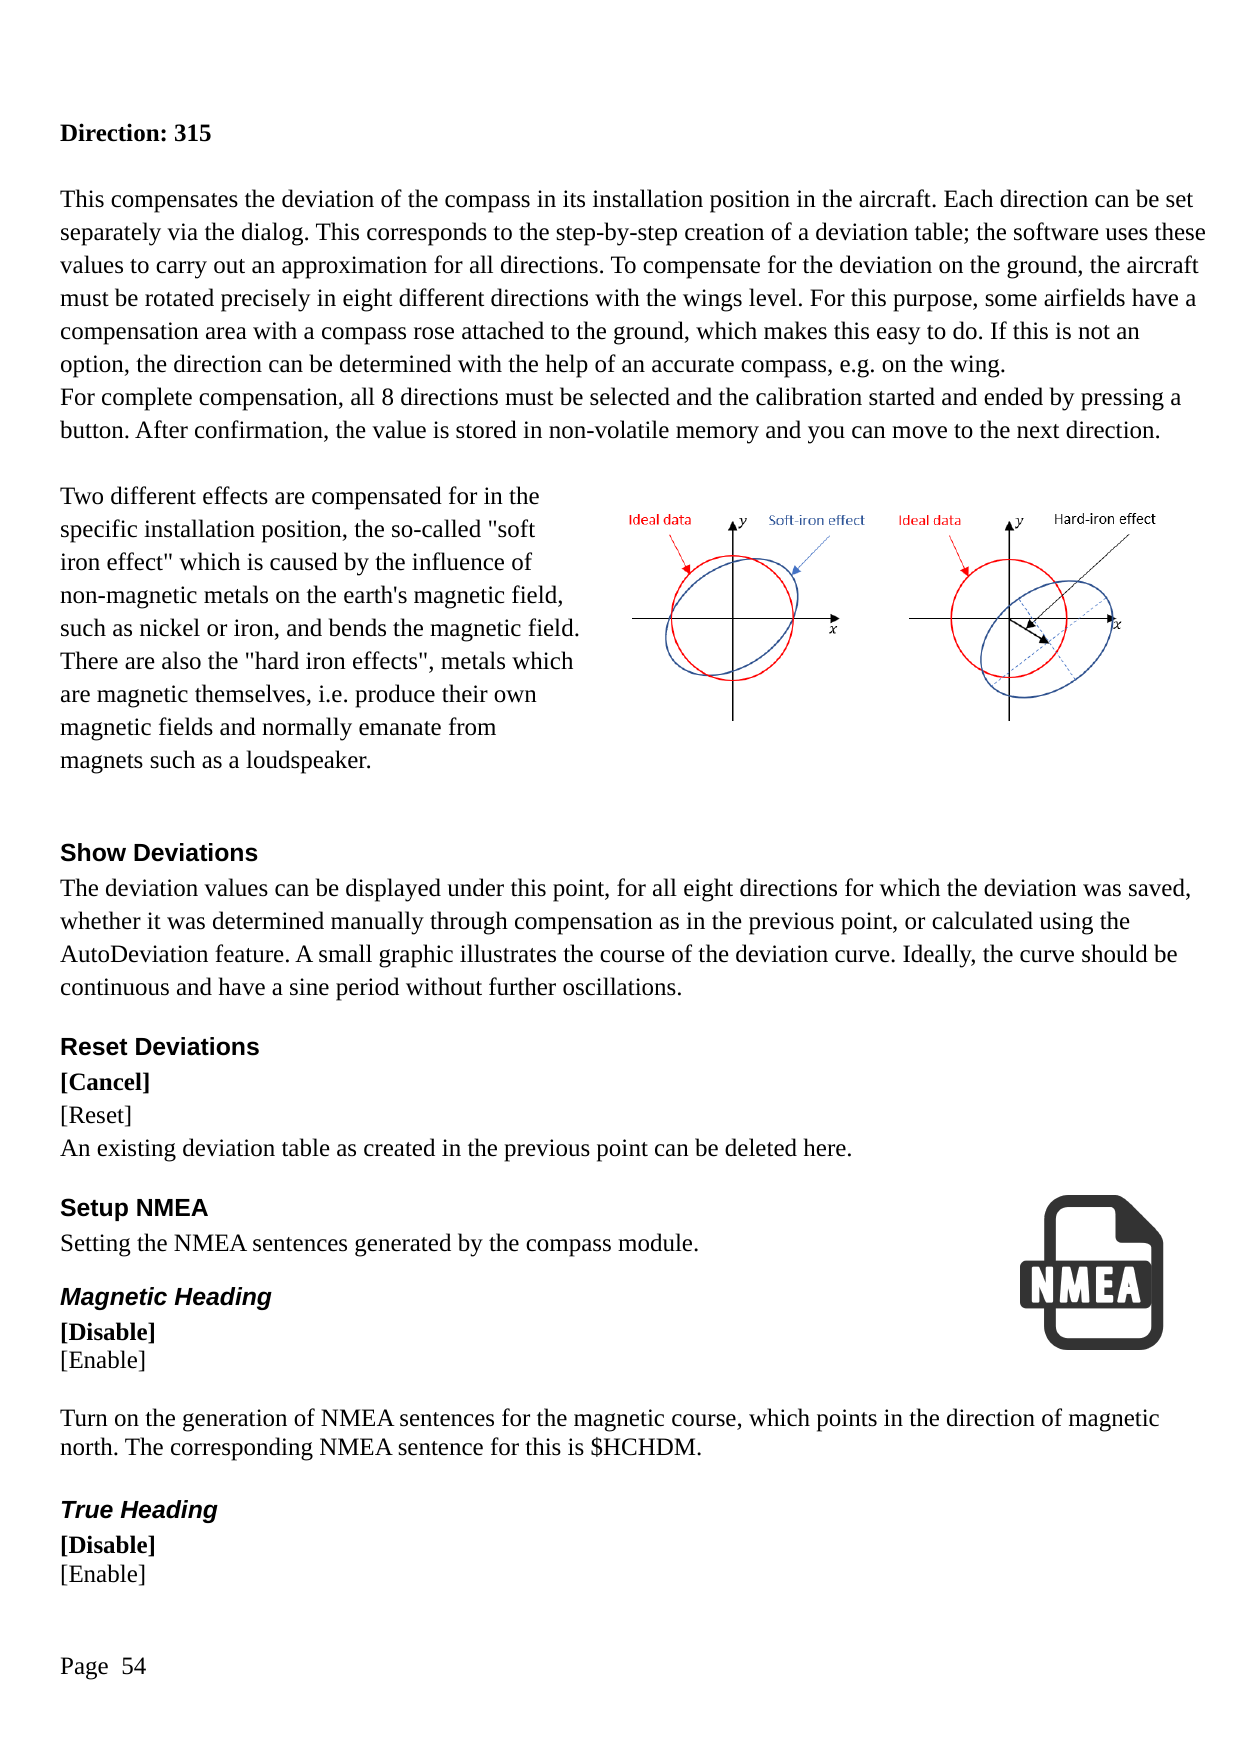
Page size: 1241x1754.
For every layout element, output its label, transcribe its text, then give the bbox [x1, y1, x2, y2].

text Turn on the generation of NMEA sentences for the magnetic course, which points in the direction of magnetic north. The corresponding NMEA sentence for this is $HCHDM. [60, 1403, 1207, 1460]
subtitle [1175, 1282, 1207, 1310]
text This compensates the deviation of the compass in its installation position in the aircraft. Each direction can be set separately via the dialog. This corresponds to the step-by-step creation of a deviation table; the software uses these values to carry out an approximation for all directions. To compensate for the deviation on the ground, the aircraft must be rotated precisely in eight different directions with the wings level. For this purpose, some airfields have a compensation area with a compass rose attached to the ground, which makes this easy to do. If this is not an option, the direction can be determined with the help of an accurate compass, e.g. on the wing. For complete compensation, all 8 directions must be selected and the calibration started and ended by pressing a button. After confirmation, the value is stored in non-volatile memory and you can move to the next direction. [60, 184, 1207, 444]
text The deviation values can be displayed under this point, for all eight directions for which the deviation was saved, whether it was determined manually through compensation as in the previous point, or calculated using the AutoDeviation feature. A small graphic illustrates the course of the deviation curve. Ideally, the curve should be continuous and have a sine period without further oscillations. [60, 873, 1207, 1001]
subtitle True Heading [60, 1495, 1207, 1524]
picture [611, 497, 1182, 730]
picture [1020, 1195, 1175, 1350]
subtitle Magnetic Heading [60, 1282, 1020, 1310]
text Setting the NMEA sentences generated by the compass module. [60, 1228, 1020, 1257]
subtitle Reset Deviations [60, 1032, 1207, 1061]
text [Enable] [60, 1559, 1207, 1588]
text An existing deviation table as created in the previous point can be deleted here. [60, 1133, 1207, 1162]
text [Reset] [60, 1100, 1207, 1129]
text Direction: 315 [60, 118, 1207, 147]
text [Cancel] [60, 1067, 1207, 1096]
text [Enable] [60, 1345, 1207, 1374]
subtitle Setup NMEA [60, 1193, 1207, 1222]
subtitle Show Deviations [60, 838, 1207, 867]
text [1175, 1317, 1207, 1345]
text Two different effects are compensated for in the specific installation position, the so-called "soft iron effect" which is caused by the influence of non-magnetic metals on the earth's magnetic field, such as nickel or iron, and bends the magnetic field. There are also the "hard iron effects", metals which are magnetic themselves, i.e. produce their own magnetic fields and normally emanate from magnets such as a loudspeaker. [60, 481, 1207, 774]
text [Disable] [60, 1530, 1207, 1559]
text [Disable] [60, 1317, 1020, 1345]
